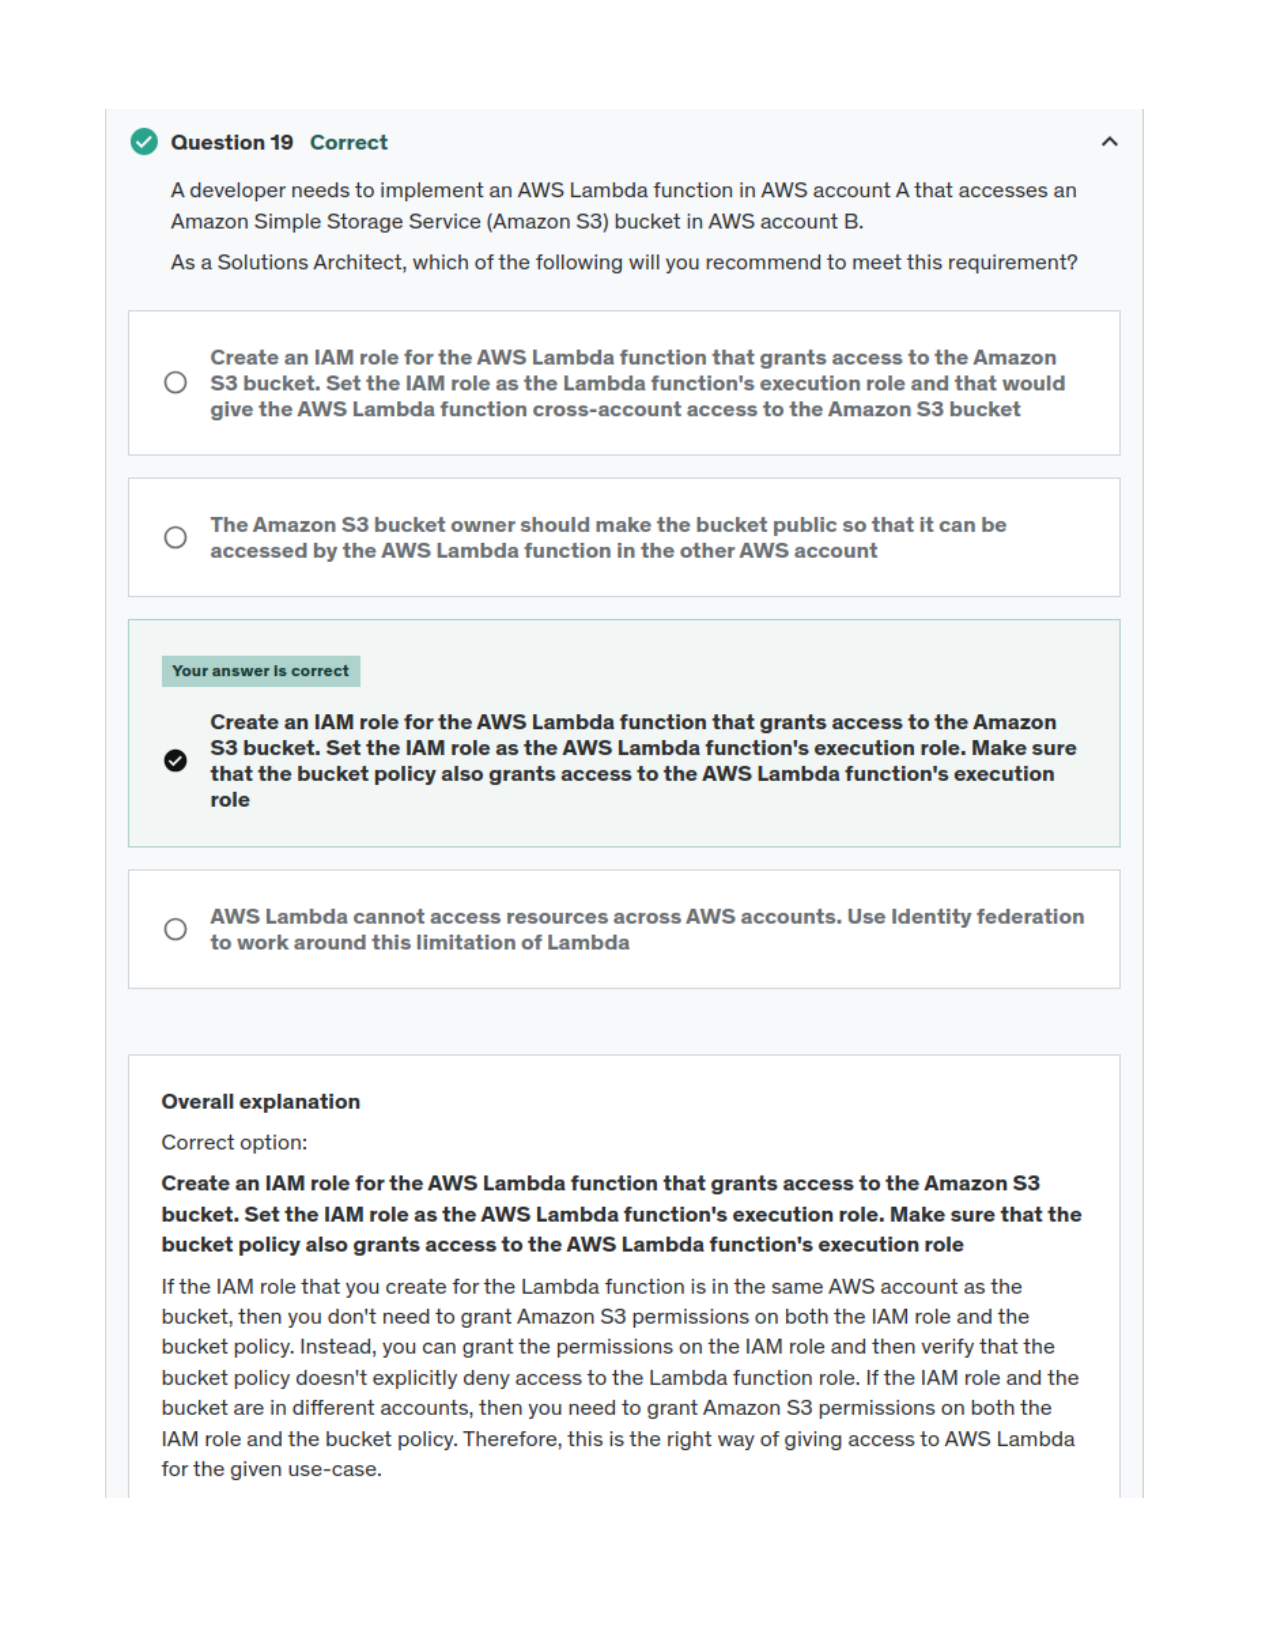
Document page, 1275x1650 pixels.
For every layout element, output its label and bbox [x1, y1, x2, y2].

picture [105, 109, 1144, 1498]
